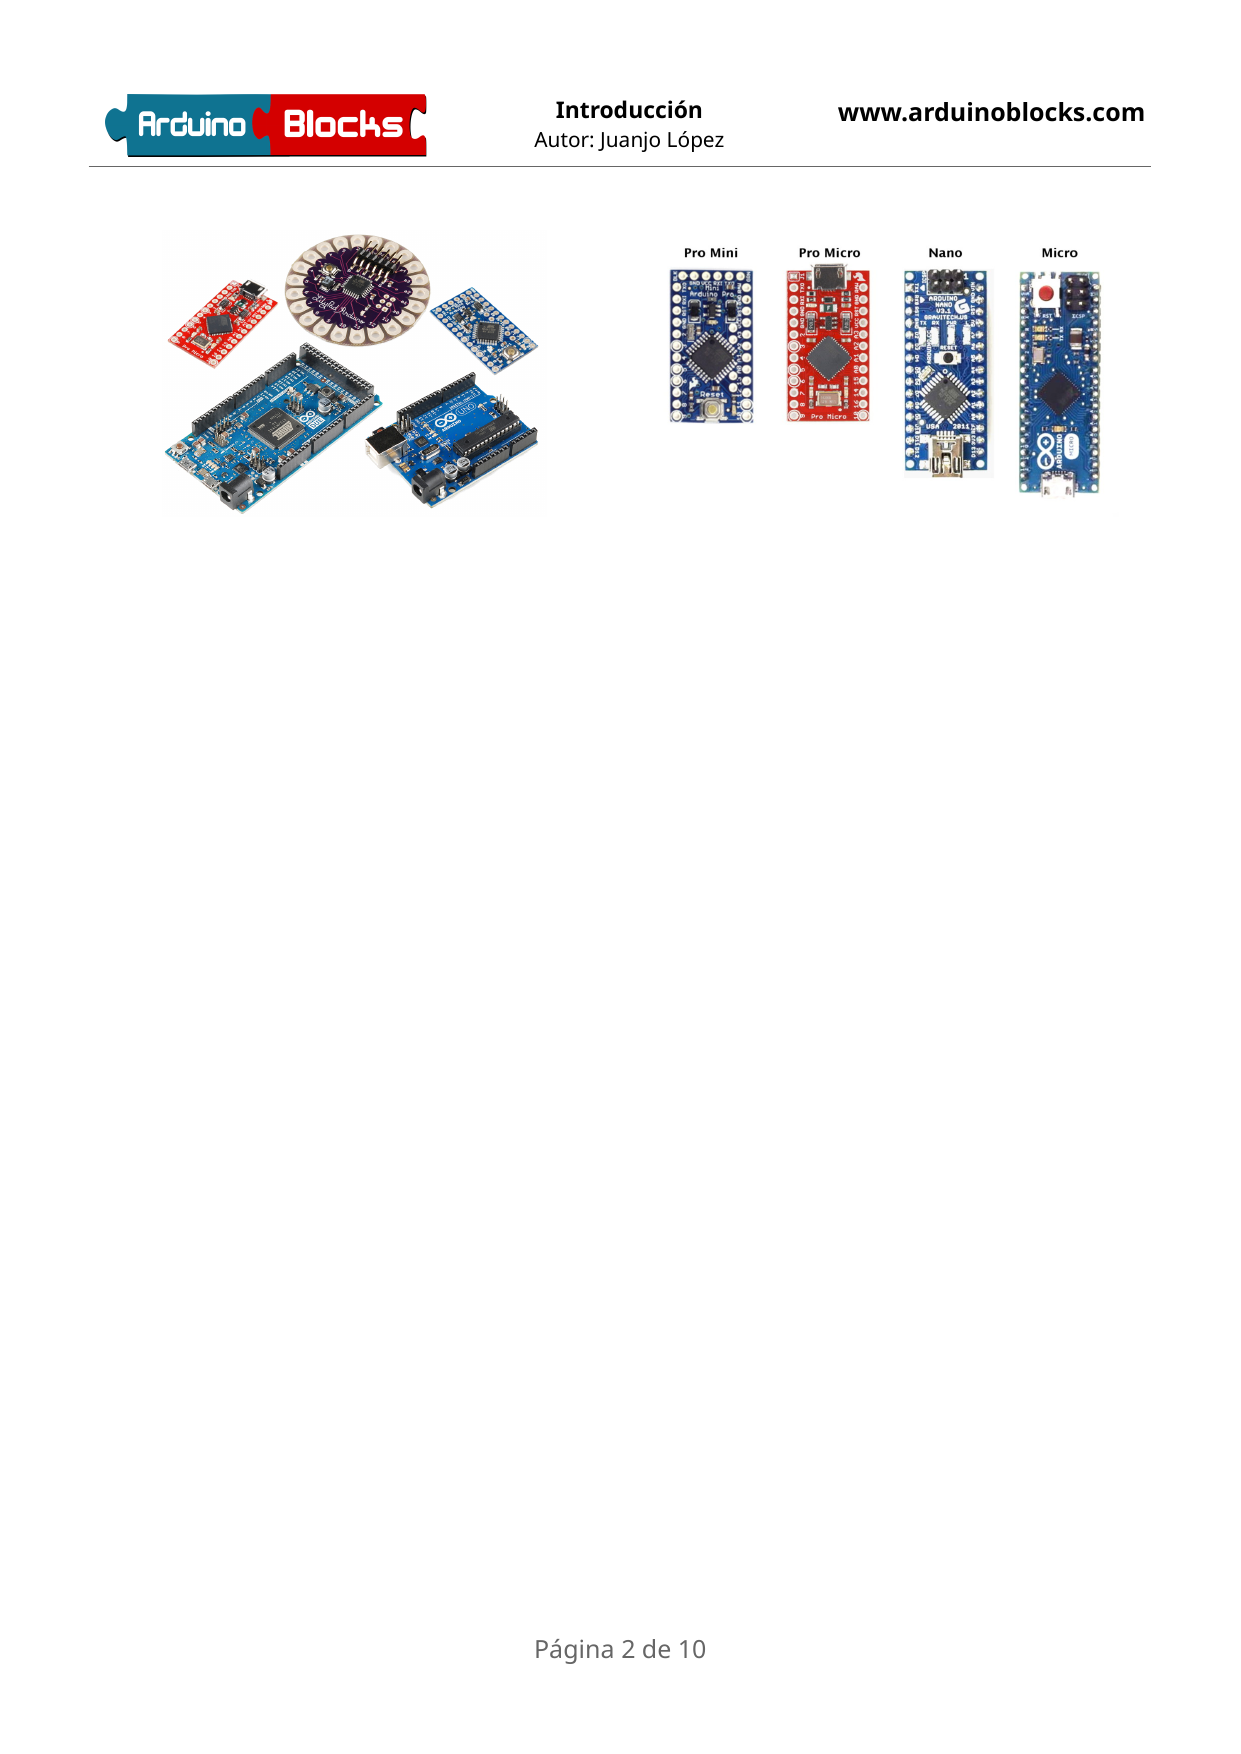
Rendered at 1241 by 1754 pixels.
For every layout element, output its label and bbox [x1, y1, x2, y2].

picture [105, 94, 427, 157]
picture [161, 230, 547, 517]
table_cell [620, 224, 1152, 522]
picture [651, 230, 1121, 517]
table_cell [89, 224, 620, 522]
